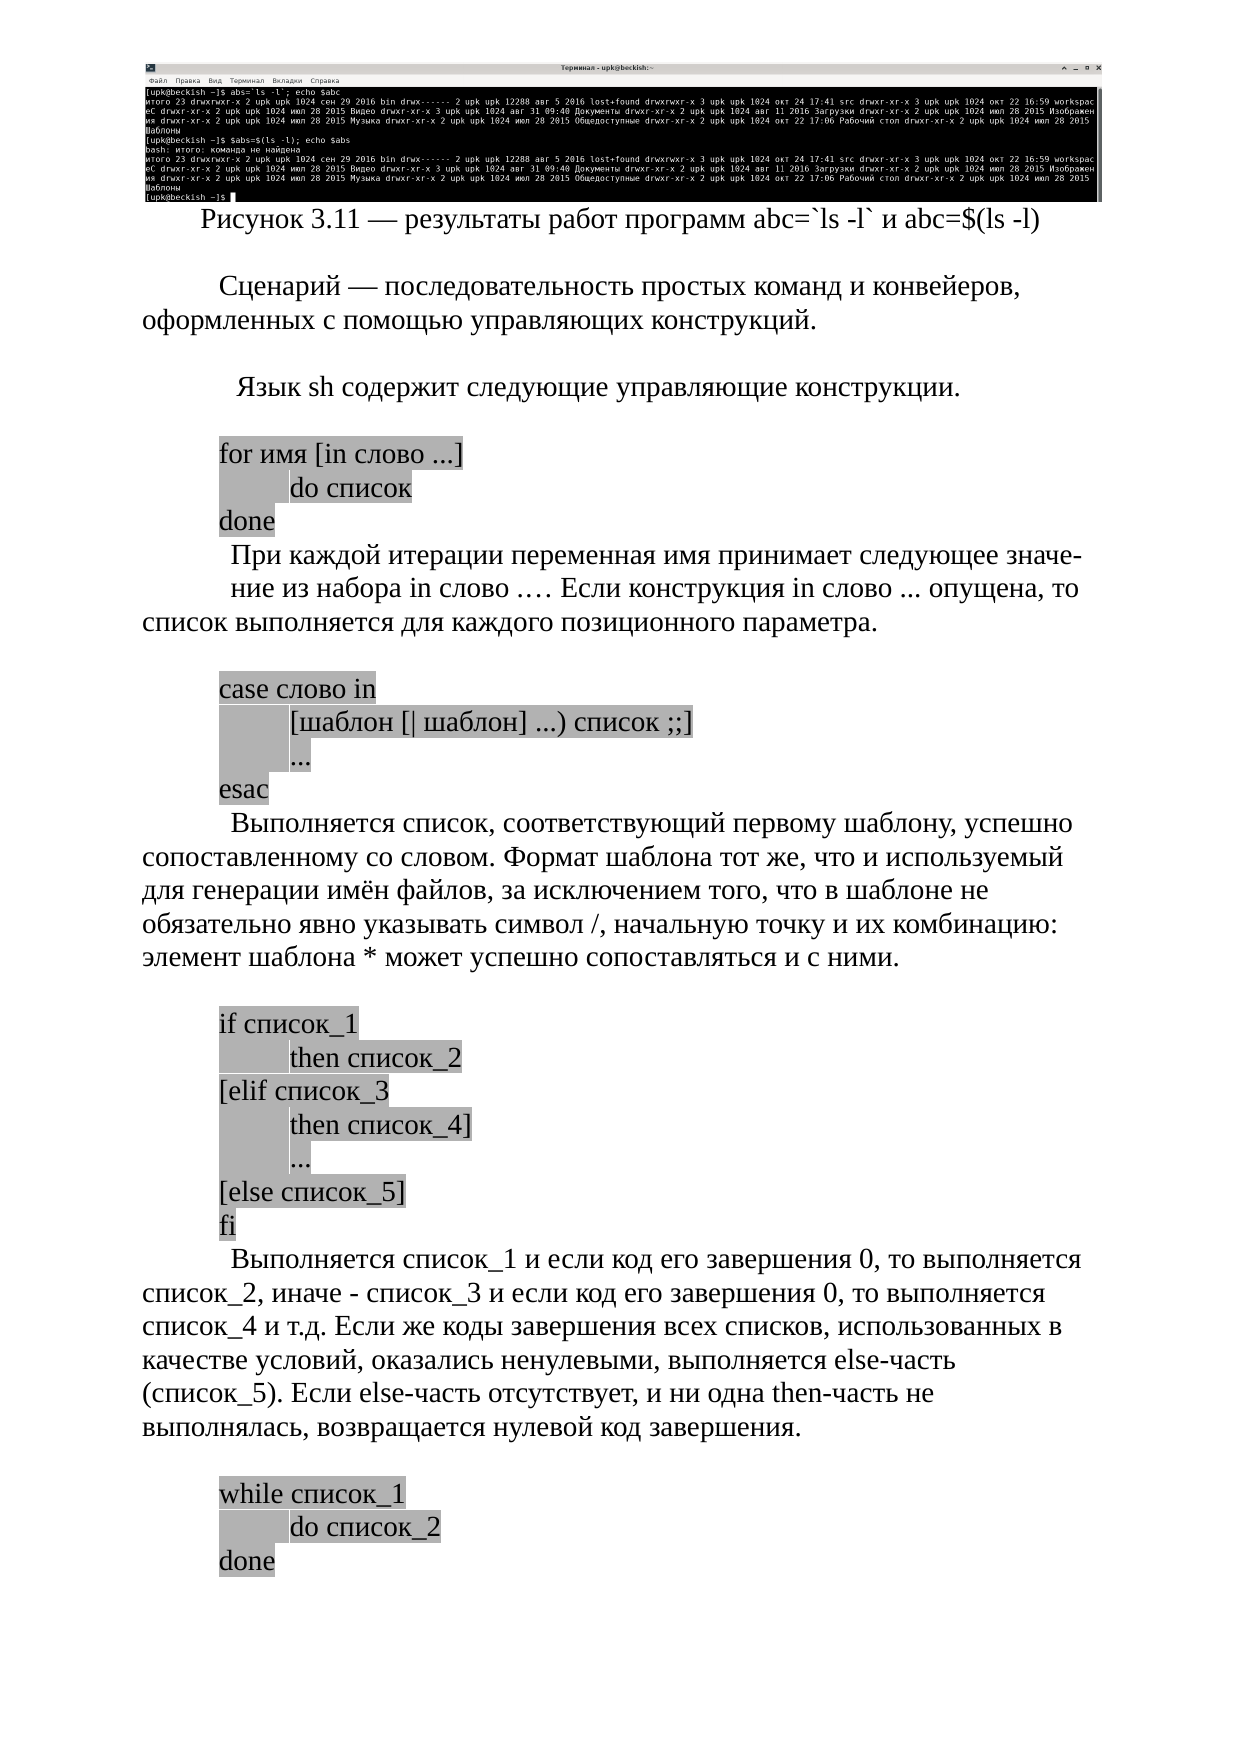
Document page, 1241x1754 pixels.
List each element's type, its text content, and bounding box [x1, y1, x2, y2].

text ... [142, 738, 1098, 772]
text При каждой итерации переменная имя принимает следующее значе- [142, 537, 1098, 570]
text Сценарий — последовательность простых команд и конвейеров, оформленных с помощью управляющих конструкций. [142, 268, 1098, 336]
text Выполняется список_1 и если код его завершения 0, то выполняется список_2, иначе - список_3 и если код его завершения 0, то выполняется список_4 и т.д. Если же коды завершения всех списков, использованных в качестве условий, оказались ненулевыми, выполняется else-часть (список_5). Если else-часть отсутствует, и ни одна then-часть не выполнялась, возвращается нулевой код завершения. [142, 1241, 1098, 1442]
text then список_4] [142, 1107, 1098, 1141]
list Рисунок 3.11 — результаты работ программ abc=`ls -l` и abc=$(ls -l) [142, 118, 1098, 235]
picture [145, 62, 1102, 202]
text case слово in [142, 671, 1098, 704]
text if список_1 [142, 1006, 1098, 1040]
text done [142, 503, 1098, 537]
text then список_2 [142, 1040, 1098, 1073]
text сопоставленному со словом. Формат шаблона тот же, что и используемый для генерации имён файлов, за исключением того, что в шаблоне не обязательно явно указывать символ /, начальную точку и их комбинацию: элемент шаблона * может успешно сопоставляться и с ними. [142, 839, 1098, 973]
text ... [142, 1141, 1098, 1174]
text [elif список_3 [142, 1073, 1098, 1107]
text [шаблон [| шаблон] ...) список ;;] [142, 704, 1098, 738]
text fi [142, 1208, 1098, 1241]
text Выполняется список, соответствующий первому шаблону, успешно [142, 805, 1098, 839]
text esac [142, 772, 1098, 805]
text Язык sh содержит следующие управляющие конструкции. [142, 369, 1098, 403]
text for имя [in слово ...] [142, 436, 1098, 470]
text do список_2 [142, 1509, 1098, 1543]
text do список [142, 470, 1098, 503]
text while список_1 [142, 1476, 1098, 1509]
text [else список_5] [142, 1174, 1098, 1208]
text done [142, 1543, 1098, 1577]
text ние из набора in слово .… Если конструкция in слово ... опущена, то список выполняется для каждого позиционного параметра. [142, 570, 1098, 637]
